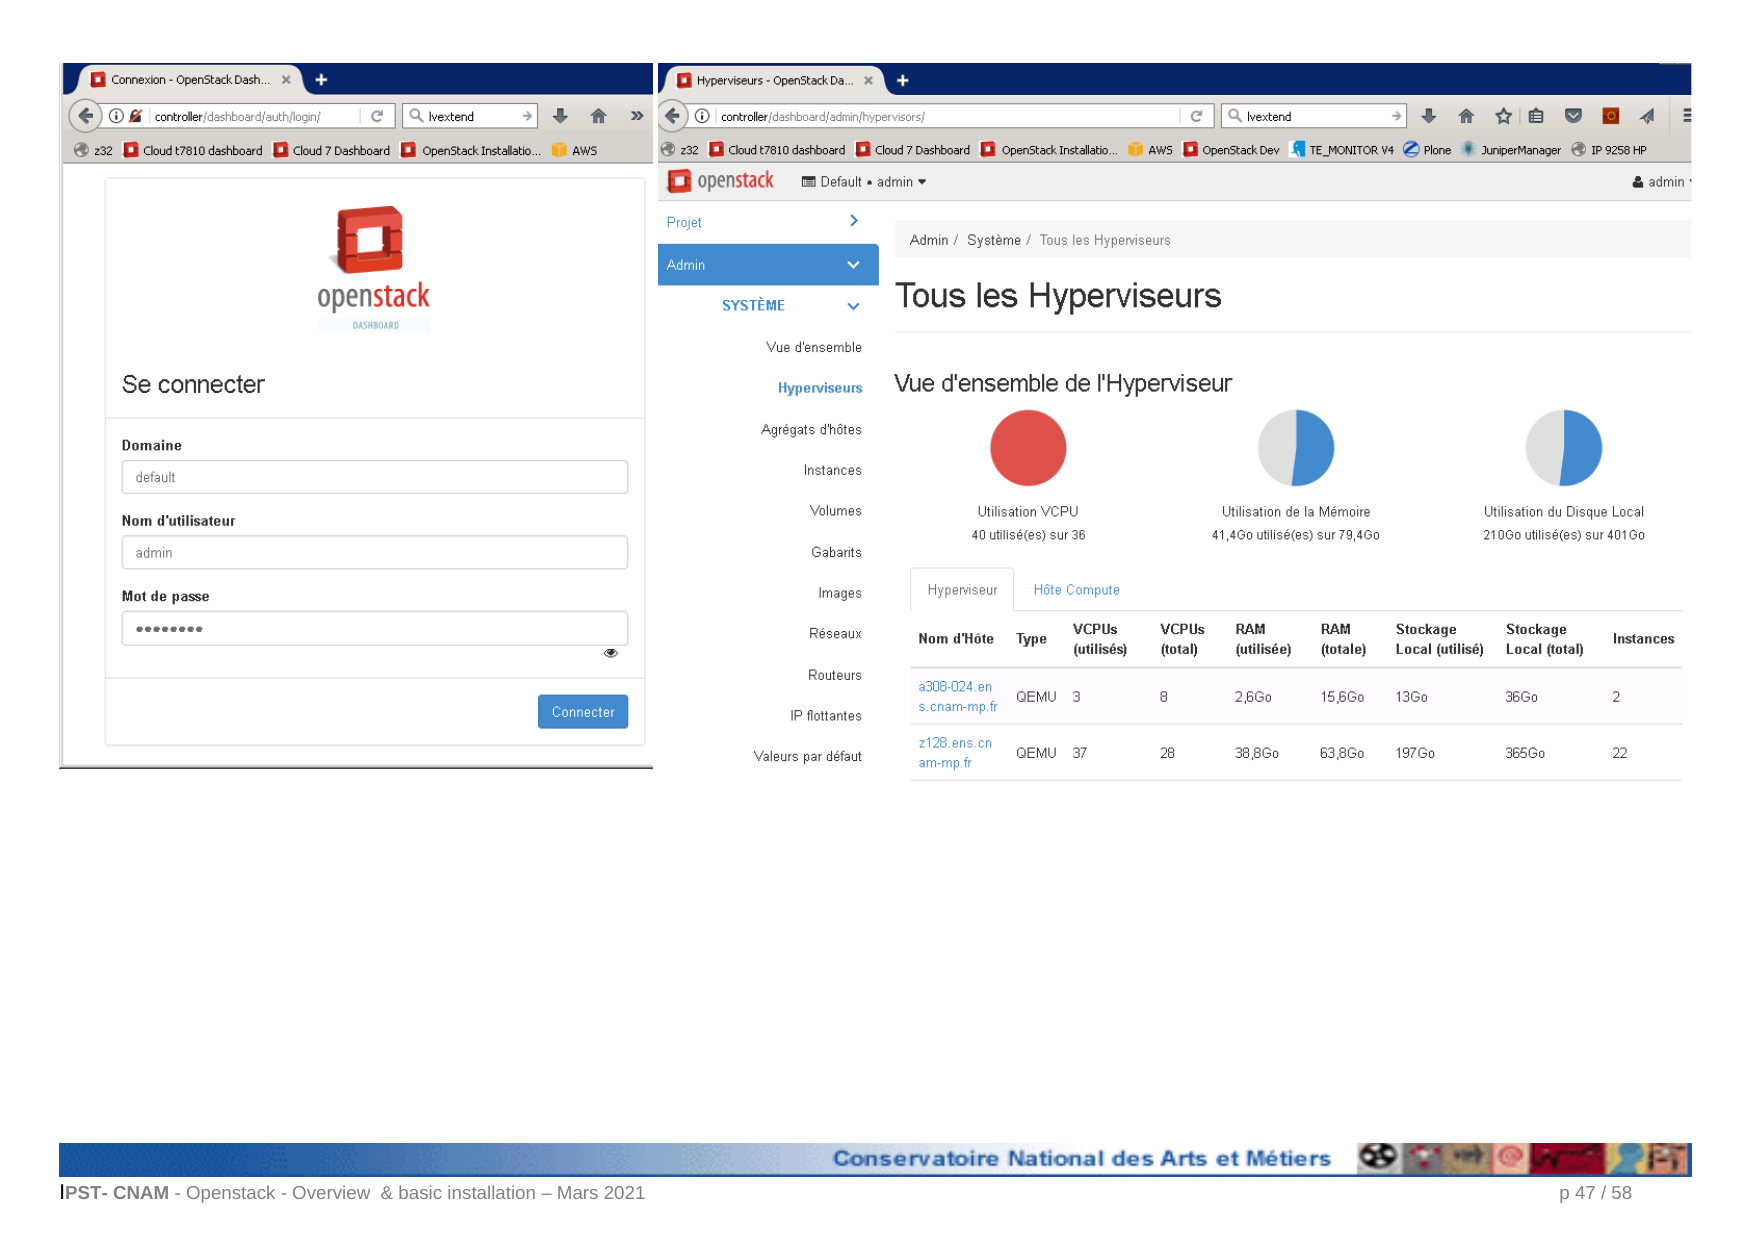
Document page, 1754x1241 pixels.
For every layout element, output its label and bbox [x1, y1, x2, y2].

picture [658, 63, 1692, 790]
picture [59, 63, 653, 769]
